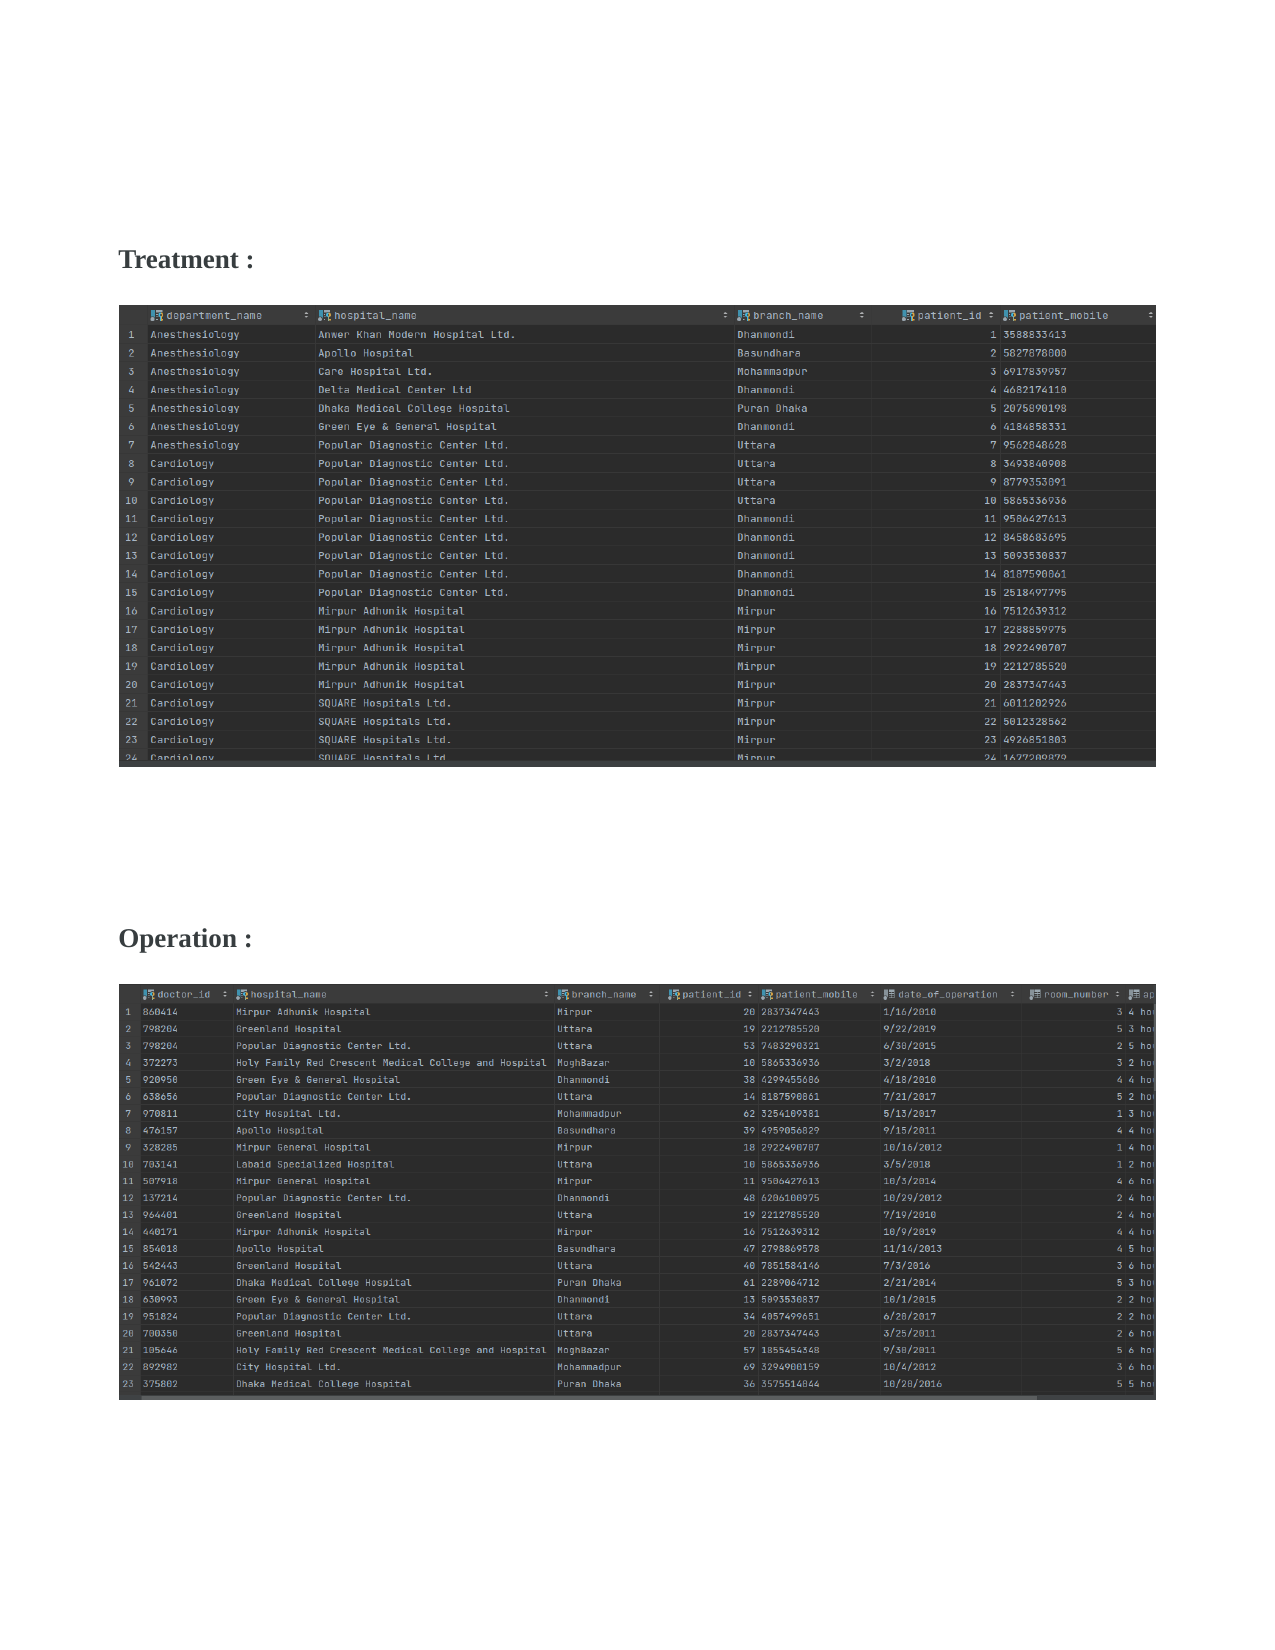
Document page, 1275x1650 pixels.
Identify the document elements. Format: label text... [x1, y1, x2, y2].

text Treatment : [118, 243, 1155, 274]
text Operation : [118, 922, 1155, 953]
picture [119, 305, 1156, 767]
picture [119, 984, 1156, 1400]
